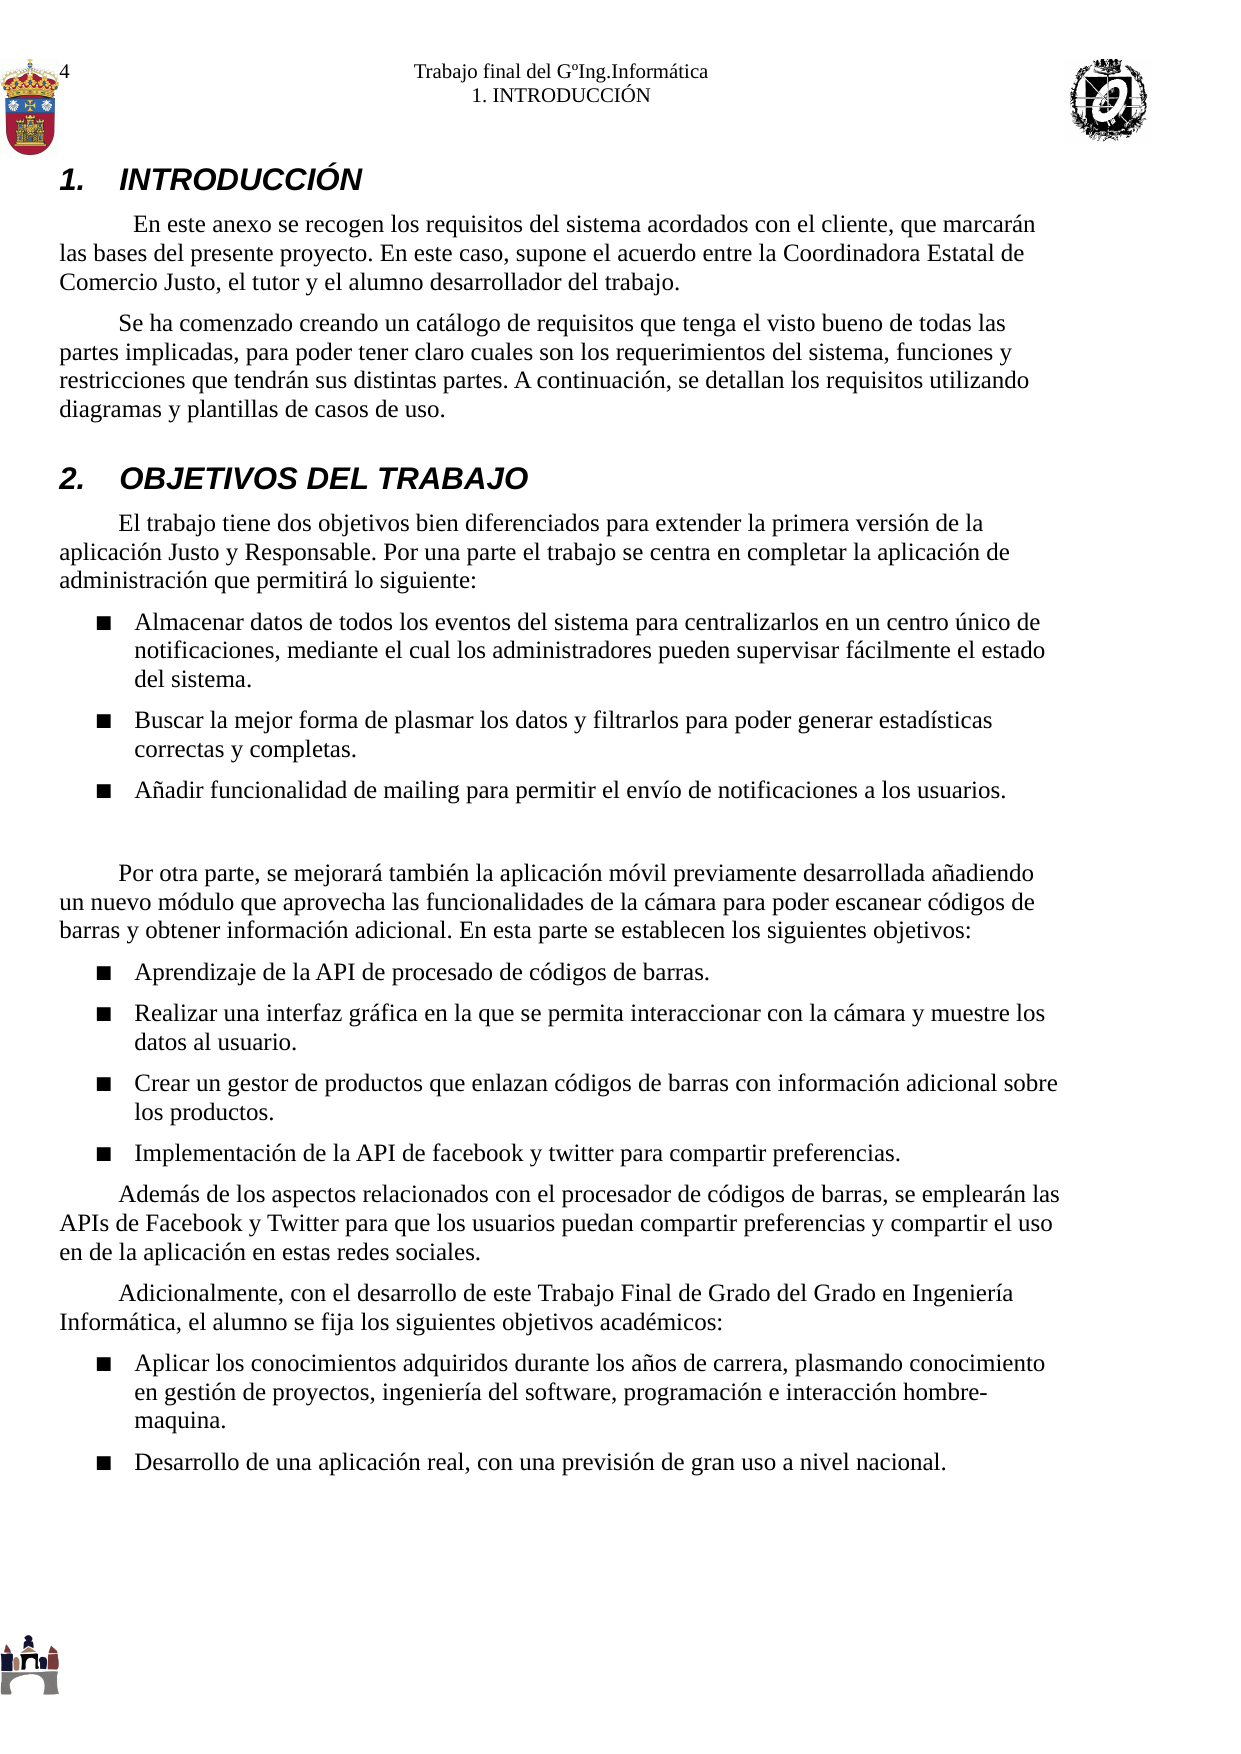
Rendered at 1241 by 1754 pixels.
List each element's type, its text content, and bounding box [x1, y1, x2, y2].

list Implementación de la API de facebook y twitter para compartir preferencias. [97, 1138, 1063, 1167]
list Aplicar los conocimientos adquiridos durante los años de carrera, plasmando conocimiento en gestión de proyectos, ingeniería del software, programación e interacción hombre-maquina. [97, 1348, 1063, 1434]
list Almacenar datos de todos los eventos del sistema para centralizarlos en un centro único de notificaciones, mediante el cual los administradores pueden supervisar fácilmente el estado del sistema. [97, 607, 1063, 693]
subtitle OBJETIVOS DEL TRABAJO [59, 460, 1063, 496]
picture [0, 59, 59, 155]
subtitle INTRODUCCIÓN [59, 161, 1063, 197]
list Añadir funcionalidad de mailing para permitir el envío de notificaciones a los usuarios. [97, 775, 1063, 804]
list Aprendizaje de la API de procesado de códigos de barras. [97, 957, 1063, 985]
text El trabajo tiene dos objetivos bien diferenciados para extender la primera versión de la aplicación Justo y Responsable. Por una parte el trabajo se centra en completar la aplicación de administración que permitirá lo siguiente: [59, 508, 1063, 594]
list Realizar una interfaz gráfica en la que se permita interaccionar con la cámara y muestre los datos al usuario. [97, 998, 1063, 1055]
list Buscar la mejor forma de plasmar los datos y filtrarlos para poder generar estadísticas correctas y completas. [97, 705, 1063, 763]
list Desarrollo de una aplicación real, con una previsión de gran uso a nivel nacional. [97, 1447, 1063, 1475]
text En este anexo se recogen los requisitos del sistema acordados con el cliente, que marcarán las bases del presente proyecto. En este caso, supone el acuerdo entre la Coordinadora Estatal de Comercio Justo, el tutor y el alumno desarrollador del trabajo. [59, 209, 1063, 295]
picture [1063, 59, 1152, 144]
picture [0, 1634, 59, 1695]
text Además de los aspectos relacionados con el procesador de códigos de barras, se emplearán las APIs de Facebook y Twitter para que los usuarios puedan compartir preferencias y compartir el uso en de la aplicación en estas redes sociales. [59, 1179, 1063, 1265]
list Crear un gestor de productos que enlazan códigos de barras con información adicional sobre los productos. [97, 1068, 1063, 1125]
text Adicionalmente, con el desarrollo de este Trabajo Final de Grado del Grado en Ingeniería Informática, el alumno se fija los siguientes objetivos académicos: [59, 1278, 1063, 1335]
text Se ha comenzado creando un catálogo de requisitos que tenga el visto bueno de todas las partes implicadas, para poder tener claro cuales son los requerimientos del sistema, funciones y restricciones que tendrán sus distintas partes. A continuación, se detallan los requisitos utilizando diagramas y plantillas de casos de uso. [59, 308, 1063, 423]
text Por otra parte, se mejorará también la aplicación móvil previamente desarrollada añadiendo un nuevo módulo que aprovecha las funcionalidades de la cámara para poder escanear códigos de barras y obtener información adicional. En esta parte se establecen los siguientes objetivos: [59, 858, 1063, 944]
